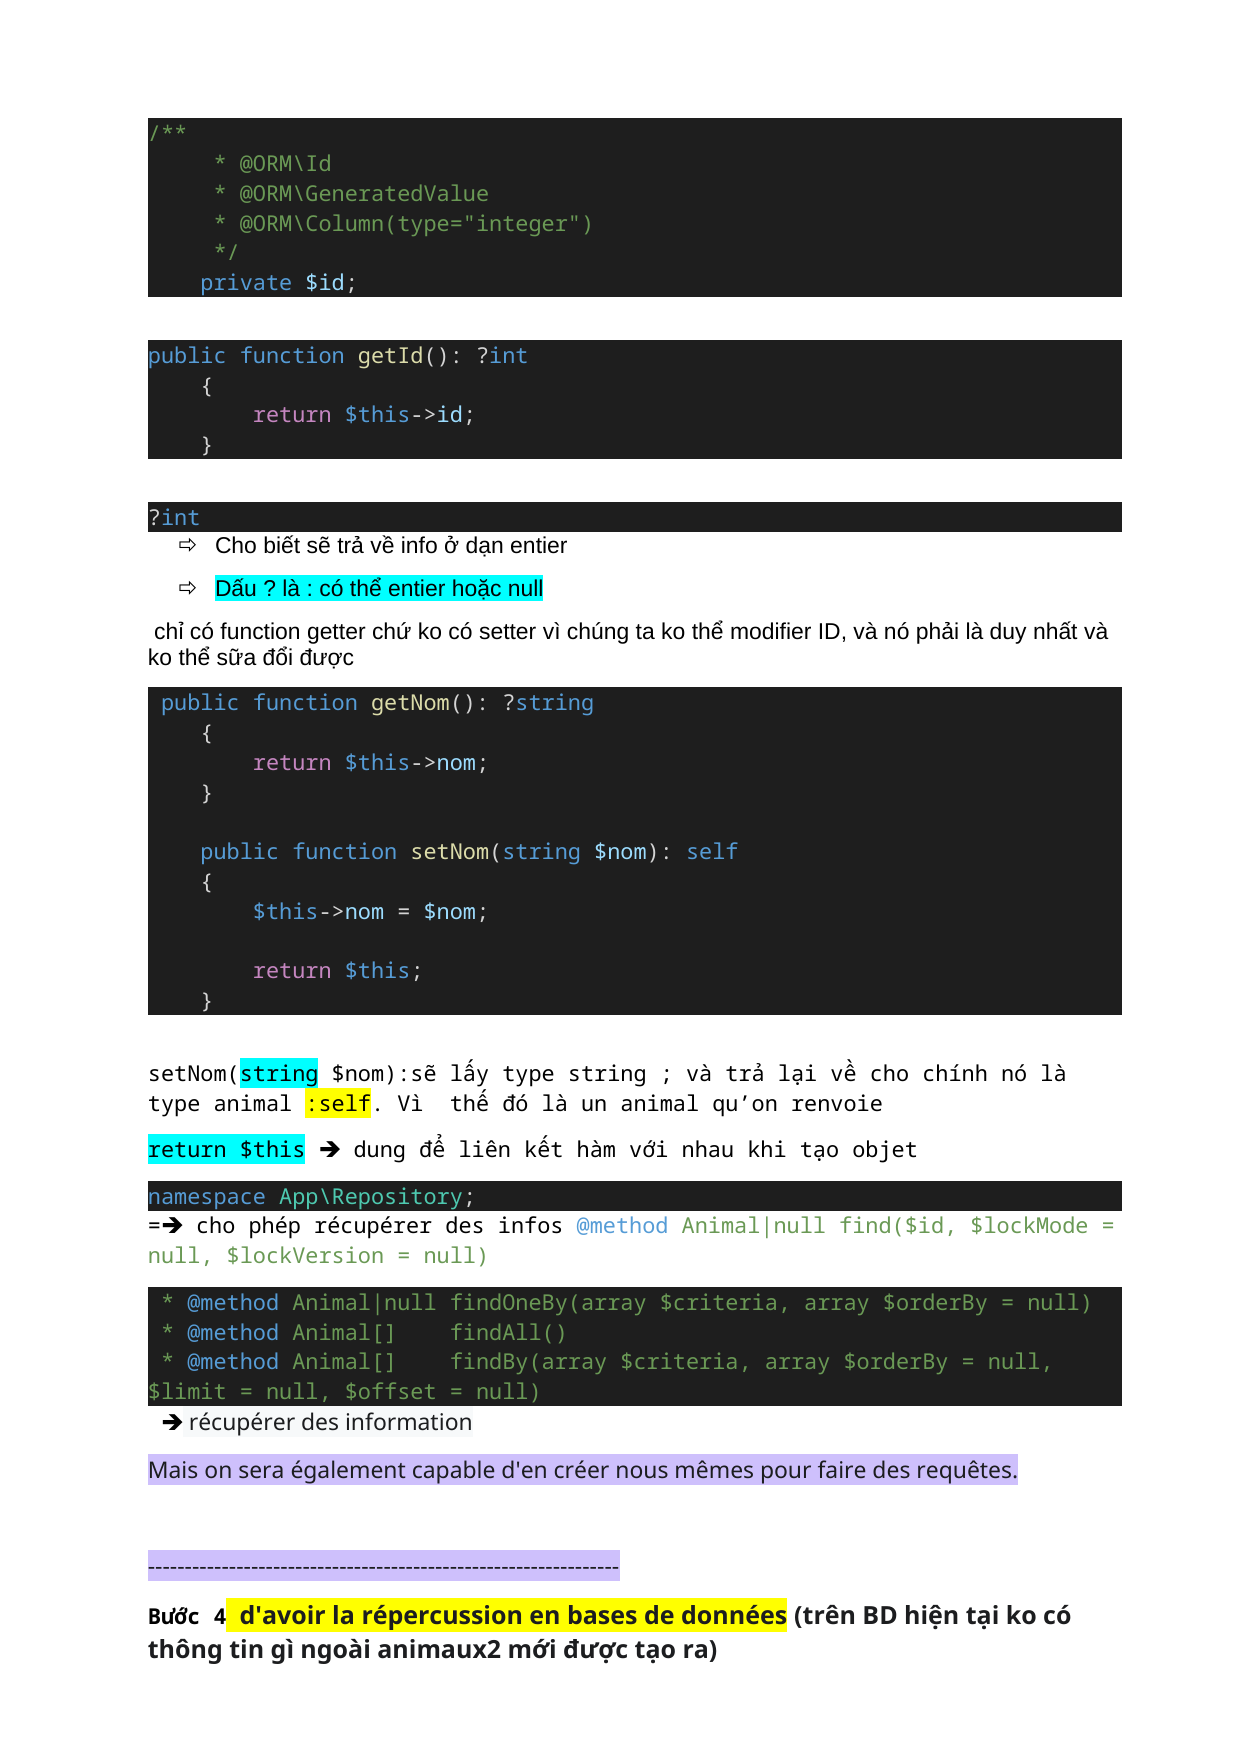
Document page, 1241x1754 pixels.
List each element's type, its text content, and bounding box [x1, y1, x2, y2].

list Dấu ? là : có thể entier hoặc null [177, 575, 1122, 601]
text * @method Animal[] findAll() [148, 1317, 1122, 1346]
text * @method Animal|null findOneBy(array $criteria, array $orderBy = null) [148, 1287, 1122, 1317]
text $this->nom = $nom; [148, 896, 1122, 926]
text return $this->id; [148, 399, 1122, 429]
text chỉ có function getter chứ ko có setter vì chúng ta ko thể modifier ID, và nó phải là duy nhất và ko thể sữa đổi được [148, 618, 1122, 671]
text Mais on sera également capable d'en créer nous mêmes pour faire des requêtes. [148, 1454, 1122, 1485]
text * @method Animal[] findBy(array $criteria, array $orderBy = null, $limit = null, $offset = null) [148, 1346, 1122, 1406]
text } [148, 429, 1122, 459]
text ---------------------------------------------------------------- [148, 1550, 1122, 1581]
text public function getId(): ?int [148, 340, 1122, 370]
text { [148, 717, 1122, 747]
text public function setNom(string $nom): self [148, 836, 1122, 866]
text * @ORM\GeneratedValue [148, 178, 1122, 207]
text * @ORM\Id [148, 148, 1122, 178]
text ?int [148, 502, 1122, 532]
text  récupérer des information [148, 1406, 1122, 1437]
text return $this  dung để liên kết hàm với nhau khi tạo objet [148, 1134, 1122, 1164]
list Cho biết sẽ trả về info ở dạn entier [177, 532, 1122, 558]
text { [148, 370, 1122, 399]
text * @ORM\Column(type="integer") [148, 207, 1122, 237]
text */ [148, 237, 1122, 267]
text } [148, 985, 1122, 1015]
text setNom(string $nom):sẽ lấy type string ; và trả lại về cho chính nó là type animal :self. Vì thế đó là un animal qu’on renvoie [148, 1058, 1122, 1118]
text return $this->nom; [148, 747, 1122, 777]
text = cho phép récupérer des infos @method Animal|null find($id, $lockMode = null, $lockVersion = null) [148, 1211, 1122, 1270]
text private $id; [148, 267, 1122, 297]
text public function getNom(): ?string [148, 687, 1122, 717]
text { [148, 866, 1122, 896]
text /** [148, 118, 1122, 148]
text namespace App\Repository; [148, 1181, 1122, 1211]
text } [148, 777, 1122, 806]
text return $this; [148, 955, 1122, 985]
text Bước 4 d'avoir la répercussion en bases de données (trên BD hiện tại ko có thông tin gì ngoài animaux2 mới được tạo ra) [148, 1598, 1122, 1666]
